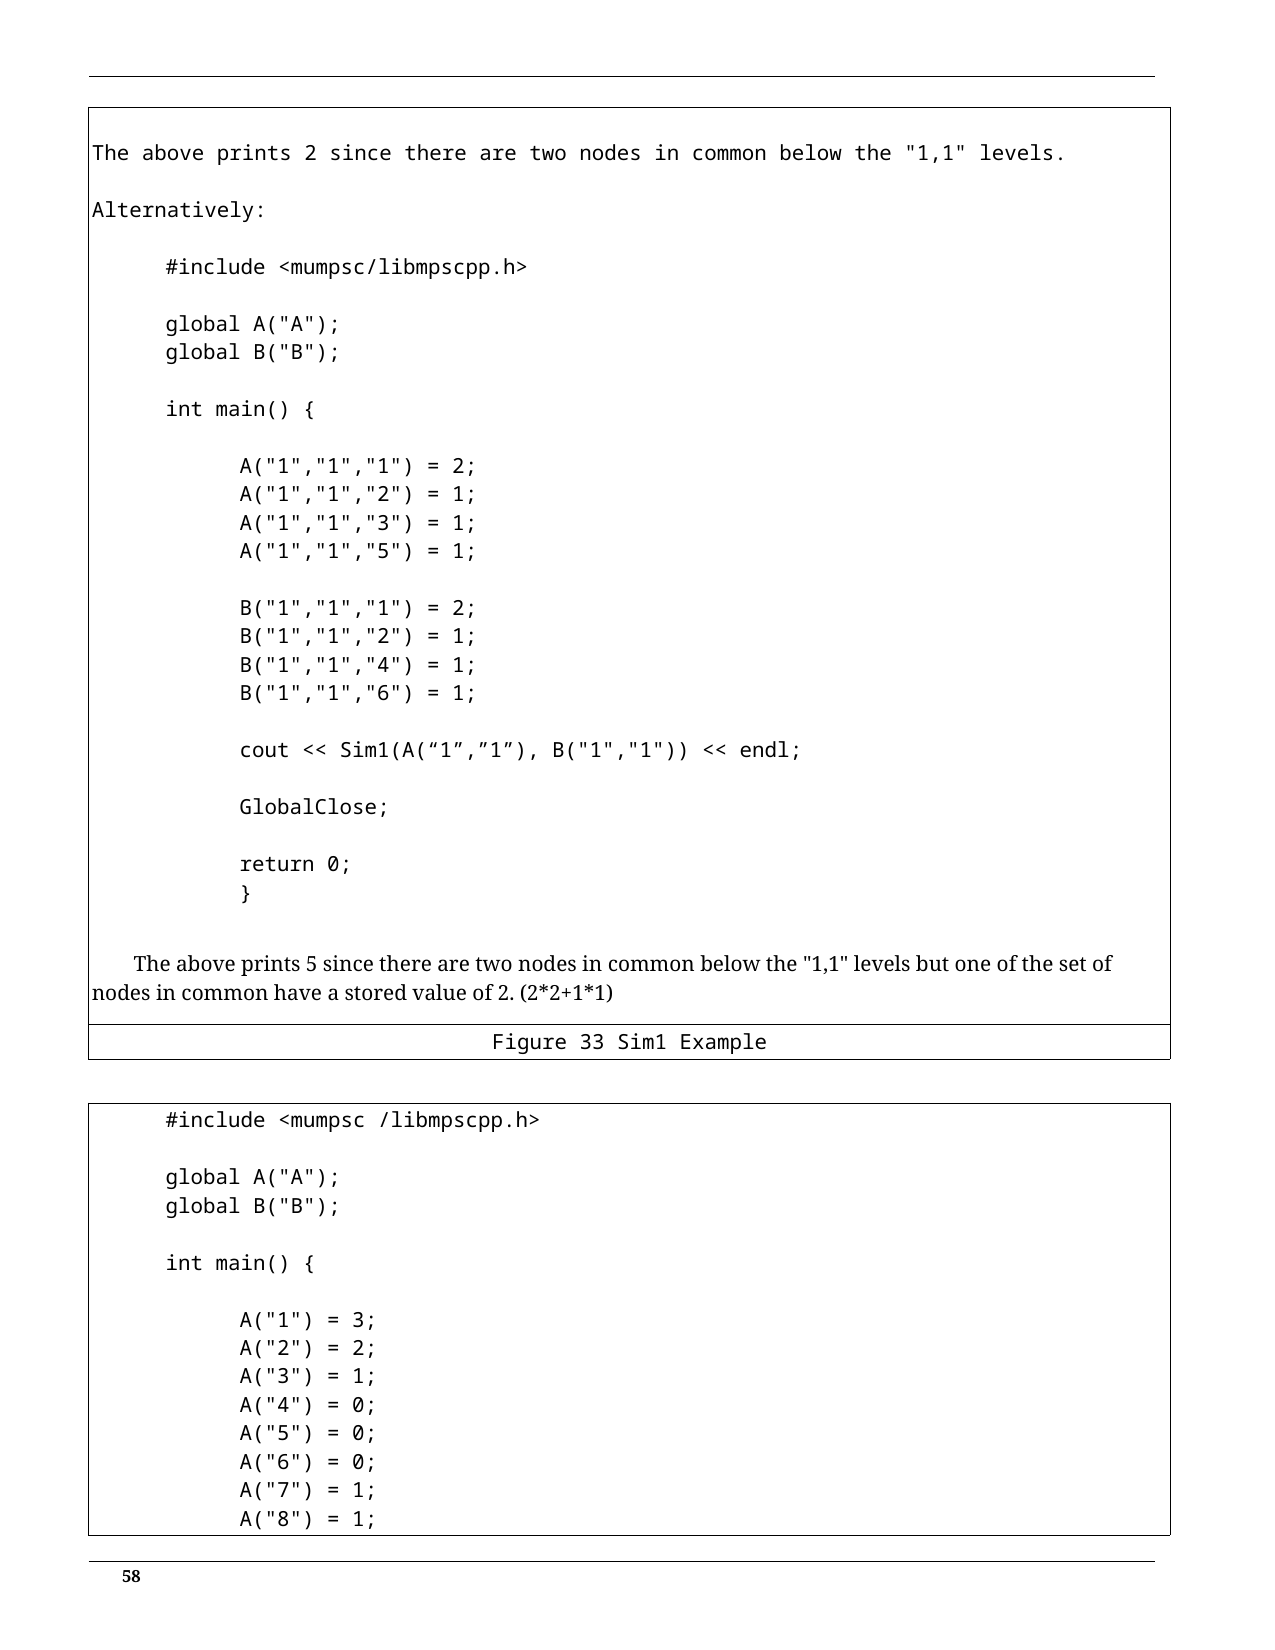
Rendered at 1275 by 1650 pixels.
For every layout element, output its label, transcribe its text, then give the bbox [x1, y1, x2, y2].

table_header The above prints 2 since there are two nodes in common below the "1,1" levels. Alternatively: #include <mumpsc/libmpscpp.h> global A("A"); global B("B"); int main() { A("1","1","1") = 2; A("1","1","2") = 1; A("1","1","3") = 1; A("1","1","5") = 1; B("1","1","1") = 2; B("1","1","2") = 1; B("1","1","4") = 1; B("1","1","6") = 1; cout << Sim1(A(“1”,”1”), B("1","1")) << endl; GlobalClose; return 0; } The above prints 5 since there are two nodes in common below the "1,1" levels but one of the set of nodes in common have a stored value of 2. (2*2+1*1) [89, 108, 1170, 1024]
table_cell Figure 33 Sim1 Example [89, 1025, 1170, 1059]
table_header #include <mumpsc /libmpscpp.h> global A("A"); global B("B"); int main() { A("1") = 3; A("2") = 2; A("3") = 1; A("4") = 0; A("5") = 0; A("6") = 0; A("7") = 1; A("8") = 1; [89, 1104, 1170, 1535]
